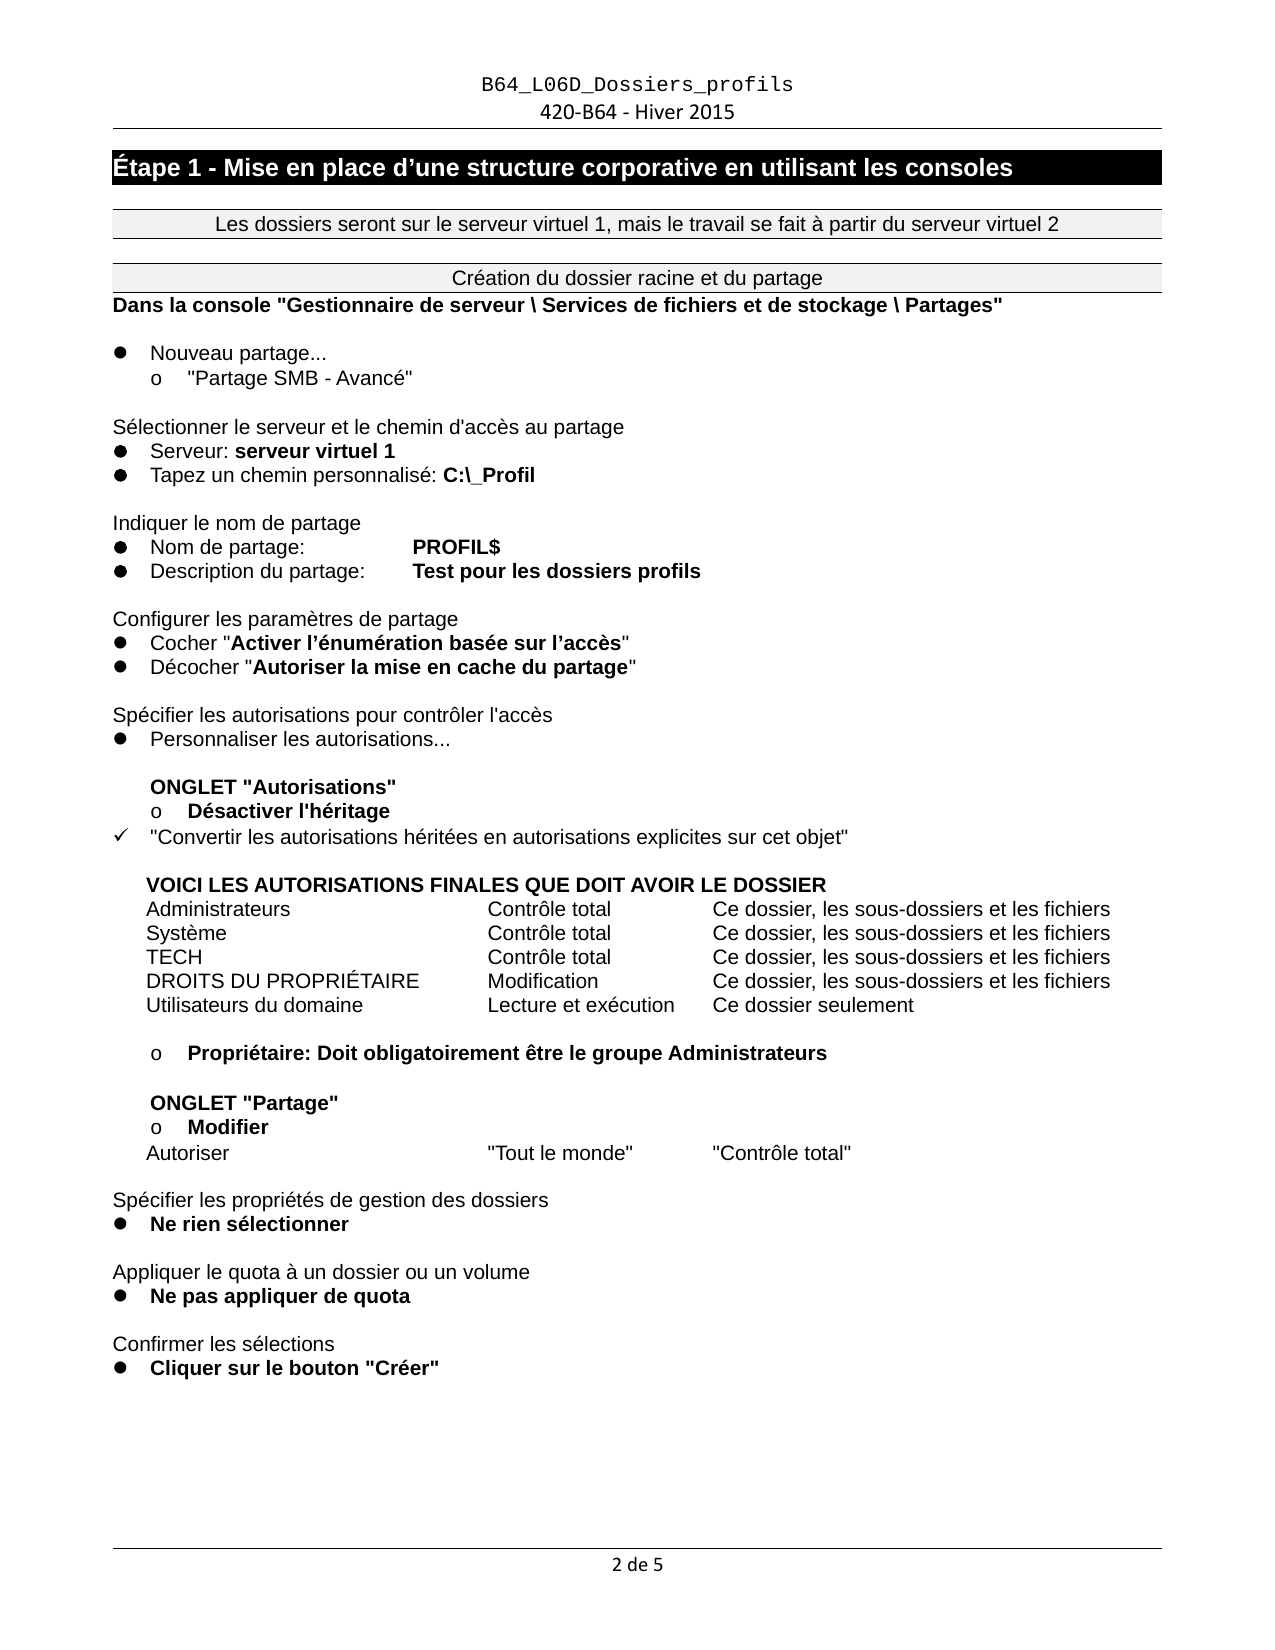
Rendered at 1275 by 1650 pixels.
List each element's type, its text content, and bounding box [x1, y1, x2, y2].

text ONGLET "Partage" [150, 1091, 1162, 1114]
text Indiquer le nom de partage [112, 511, 1162, 535]
text Dans la console "Gestionnaire de serveur \ Services de fichiers et de stockage \ Partages" [112, 293, 1162, 317]
text Étape 1 - Mise en place d’une structure corporative en utilisant les consoles [112, 151, 1162, 185]
list Propriétaire: Doit obligatoirement être le groupe Administrateurs [150, 1041, 1162, 1067]
text Création du dossier racine et du partage [112, 264, 1162, 293]
list Ne rien sélectionner [112, 1212, 1162, 1236]
text Confirmer les sélections [112, 1332, 1162, 1356]
text VOICI LES AUTORISATIONS FINALES QUE DOIT AVOIR LE DOSSIER [827, 873, 1133, 897]
text Configurer les paramètres de partage [112, 607, 1162, 631]
text Appliquer le quota à un dossier ou un volume [112, 1260, 1162, 1284]
list Description du partage: Test pour les dossiers profils [112, 559, 1162, 583]
list Personnaliser les autorisations... [112, 727, 1162, 751]
text Les dossiers seront sur le serveur virtuel 1, mais le travail se fait à partir du serveur virtuel 2 [112, 210, 1162, 239]
text Spécifier les propriétés de gestion des dossiers [112, 1188, 1162, 1212]
list Nom de partage: PROFIL$ [112, 535, 1162, 559]
text Sélectionner le serveur et le chemin d'accès au partage [112, 415, 1162, 439]
text Spécifier les autorisations pour contrôler l'accès [112, 703, 1162, 727]
text ONGLET "Autorisations" [150, 775, 1162, 799]
list "Convertir les autorisations héritées en autorisations explicites sur cet objet" [849, 825, 1133, 849]
text Utilisateurs du domaine Lecture et exécution Ce dossier seulement [914, 993, 1133, 1017]
list Décocher "Autoriser la mise en cache du partage" [112, 655, 1162, 679]
text Autoriser "Tout le monde" "Contrôle total" [851, 1140, 1133, 1164]
list Tapez un chemin personnalisé: C:\_Profil [112, 463, 1162, 487]
list Désactiver l'héritage [150, 799, 1162, 825]
list Ne pas appliquer de quota [112, 1284, 1162, 1308]
list Serveur: serveur virtuel 1 [112, 439, 1162, 463]
list Cliquer sur le bouton "Créer" [112, 1356, 1162, 1380]
list "Partage SMB - Avancé" [150, 365, 1162, 391]
list Cocher "Activer l’énumération basée sur l’accès" [112, 631, 1162, 655]
list Modifier [150, 1114, 1162, 1140]
list Nouveau partage... [112, 341, 1162, 365]
